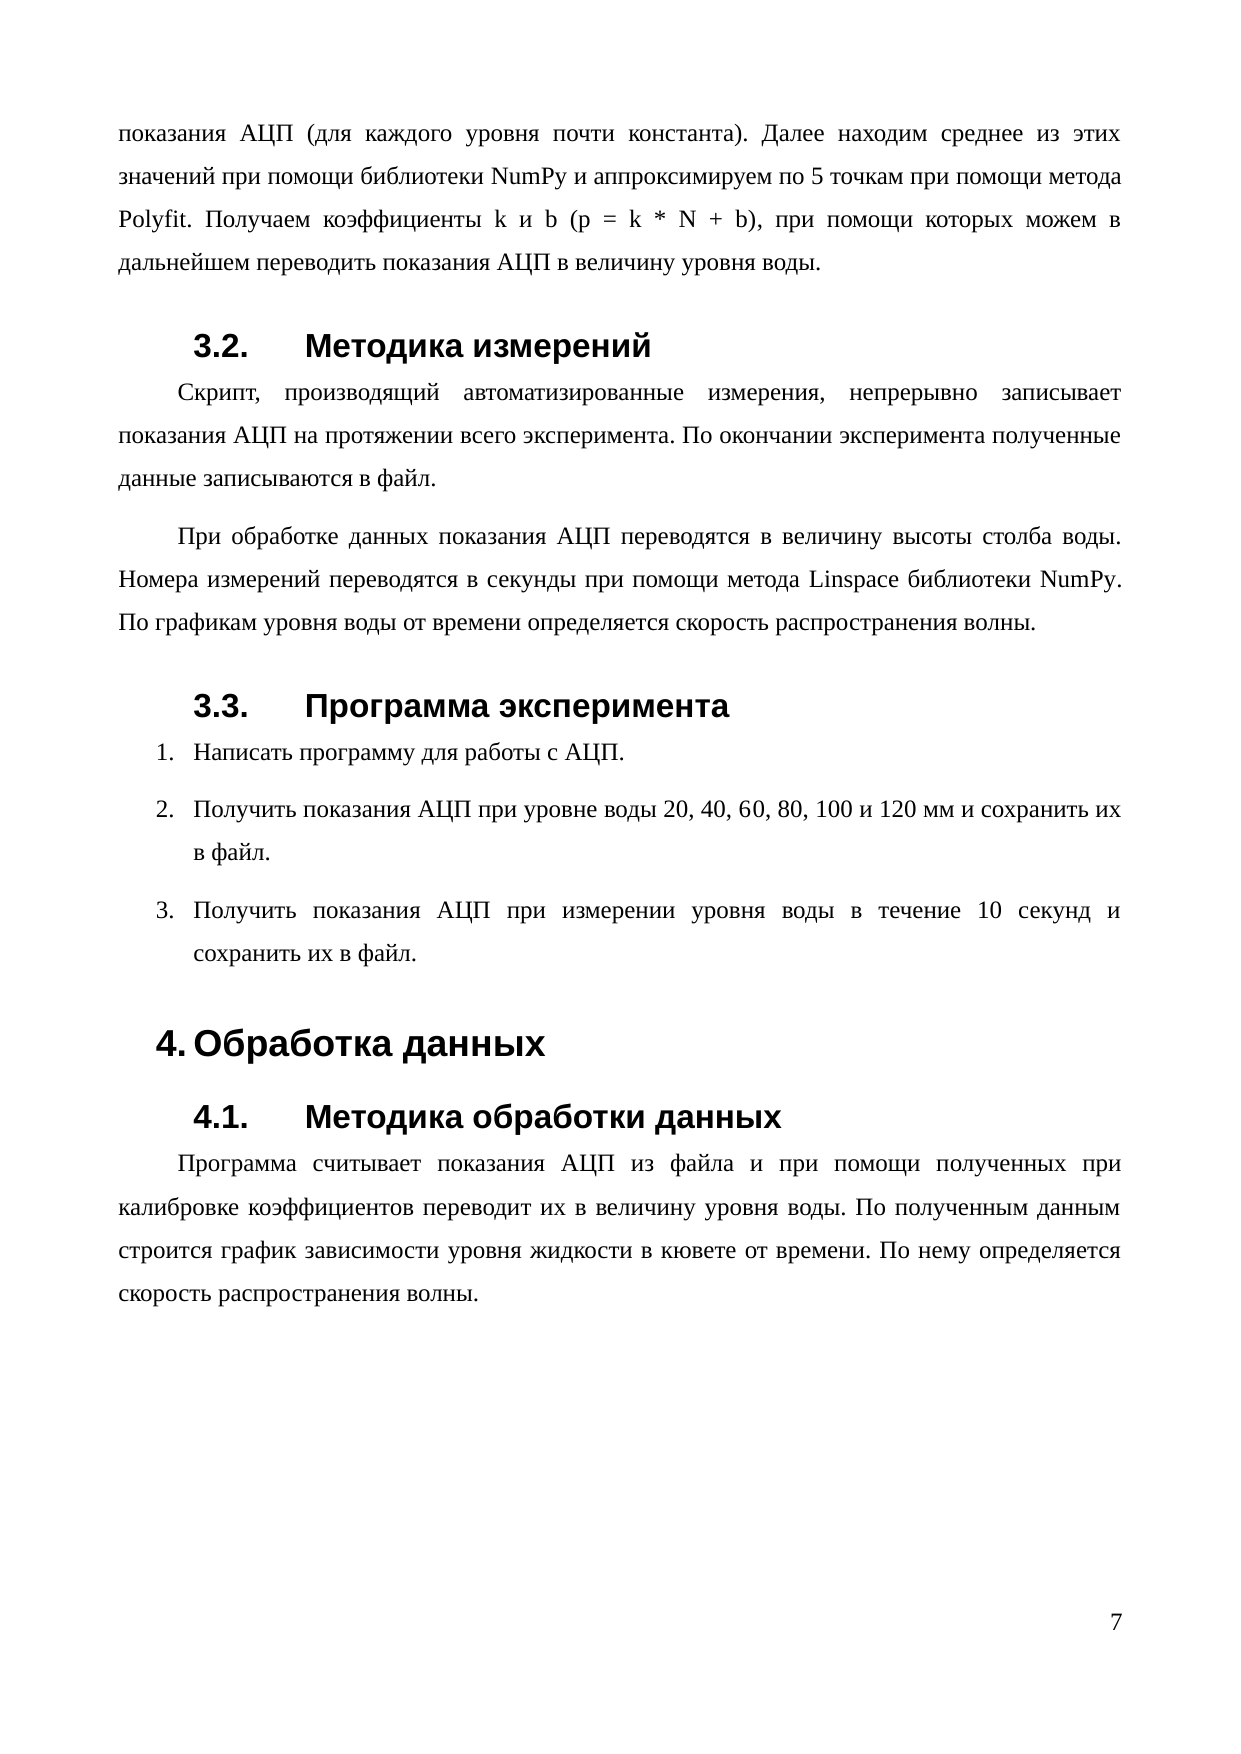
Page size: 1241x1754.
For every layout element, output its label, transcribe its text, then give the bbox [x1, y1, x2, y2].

list Получить показания АЦП при уровне воды 20, 40, 60, 80, 100 и 120 мм и сохранить их в файл. [156, 794, 1122, 866]
text Скрипт, производящий автоматизированные измерения, непрерывно записывает показания АЦП на протяжении всего эксперимента. По окончании эксперимента полученные данные записываются в файл. [118, 377, 1122, 492]
text показания АЦП (для каждого уровня почти константа). Далее находим среднее из этих значений при помощи библиотеки NumPy и аппроксимируем по 5 точкам при помощи метода Polyfit. Получаем коэффициенты k и b (p = k * N + b), при помощи которых можем в дальнейшем переводить показания АЦП в величину уровня воды. [118, 118, 1122, 276]
list Получить показания АЦП при измерении уровня воды в течение 10 секунд и сохранить их в файл. [156, 895, 1122, 967]
text При обработке данных показания АЦП переводятся в величину высоты столба воды. Номера измерений переводятся в секунды при помощи метода Linspace библиотеки NumPy. По графикам уровня воды от времени определяется скорость распространения волны. [118, 521, 1122, 636]
list Написать программу для работы с АЦП. [156, 737, 1122, 765]
subtitle Методика обработки данных [193, 1097, 1122, 1136]
text Программа считывает показания АЦП из файла и при помощи полученных при калибровке коэффициентов переводит их в величину уровня воды. По полученным данным строится график зависимости уровня жидкости в кювете от времени. По нему определяется скорость распространения волны. [118, 1148, 1122, 1307]
subtitle Методика измерений [193, 326, 1122, 364]
subtitle Программа эксперимента [193, 686, 1122, 724]
subtitle Обработка данных [156, 1021, 1122, 1064]
